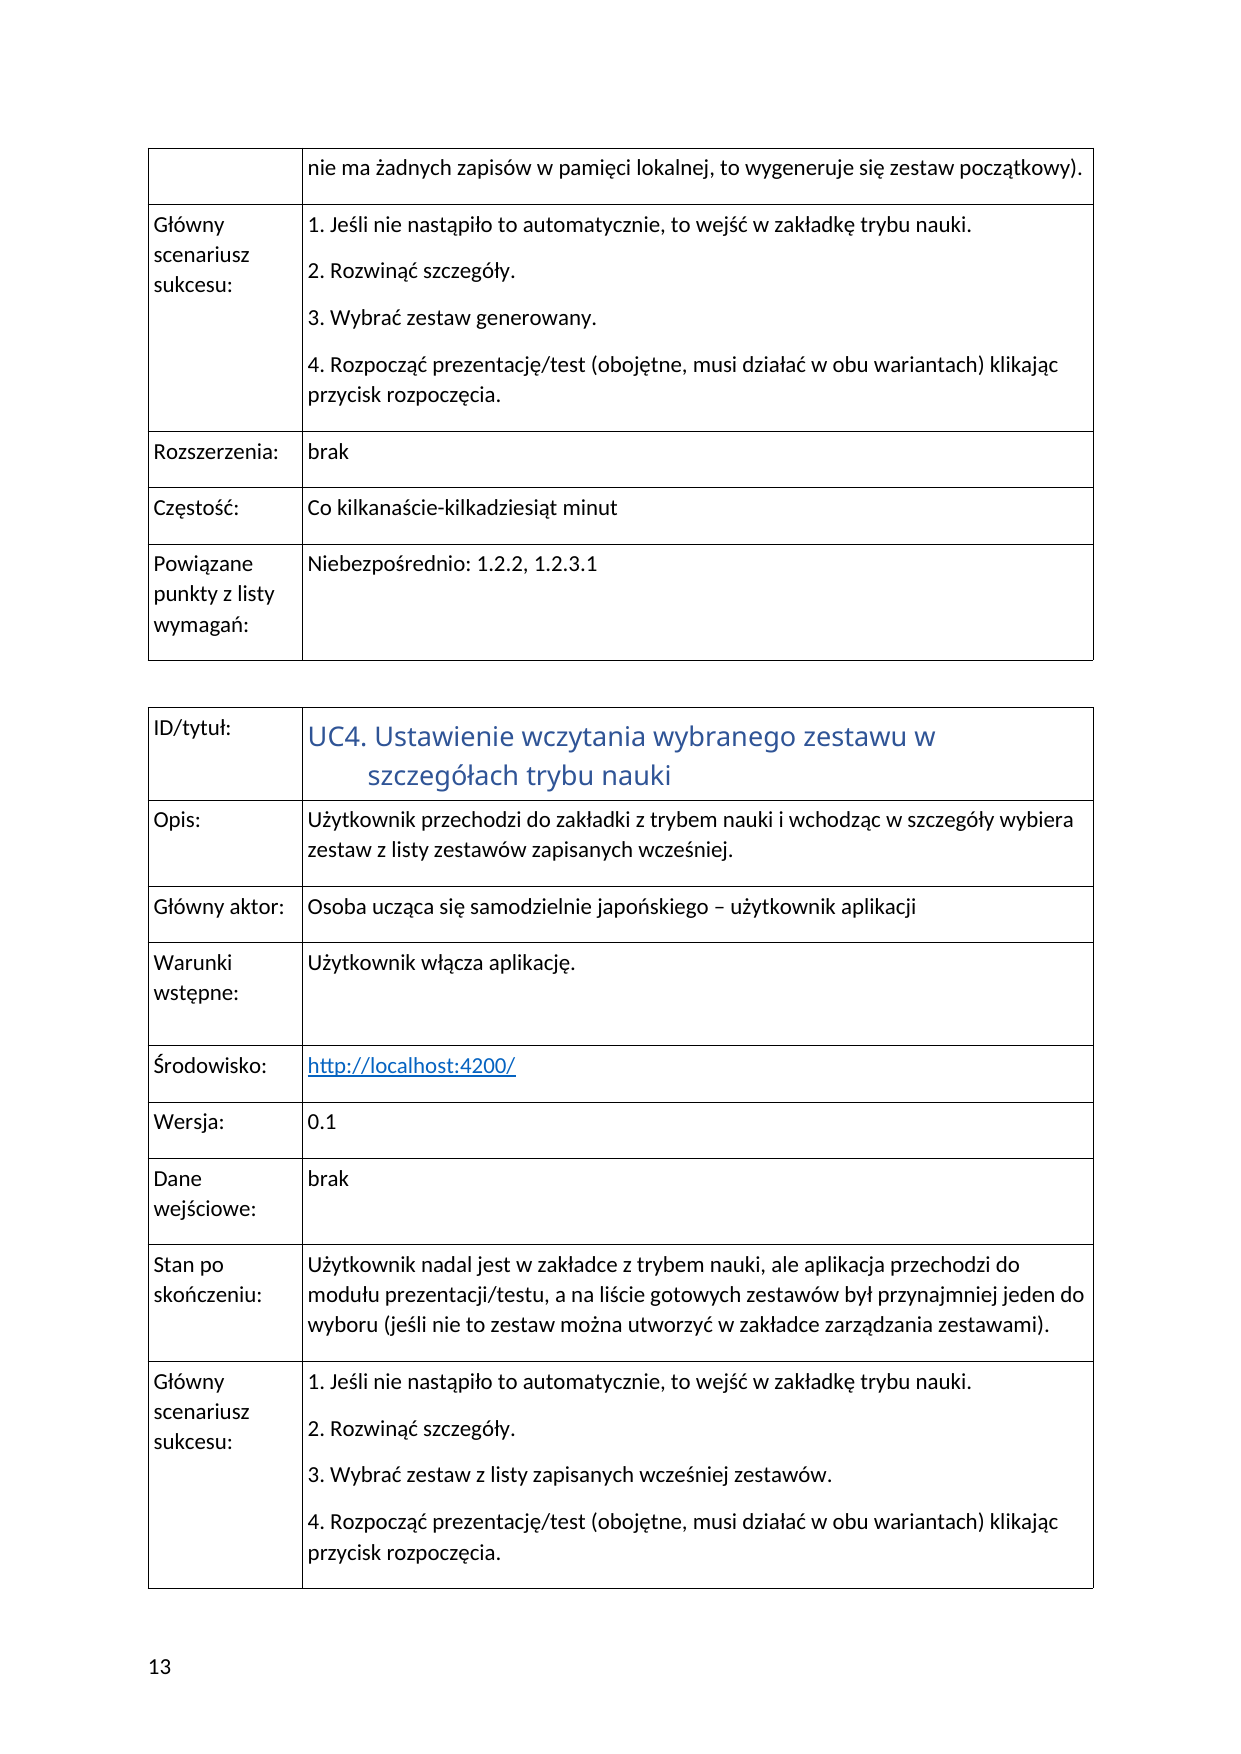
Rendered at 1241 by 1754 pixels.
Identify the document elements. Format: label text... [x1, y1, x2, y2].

table_cell Główny scenariusz sukcesu: [149, 205, 302, 431]
table_cell Użytkownik włącza aplikację. [303, 943, 1093, 1045]
table_cell Główny aktor: [149, 887, 302, 942]
table_cell Częstość: [149, 488, 302, 543]
table_cell brak [303, 1159, 1093, 1244]
table_cell Niebezpośrednio: 1.2.2, 1.2.3.1 [303, 545, 1093, 660]
table_cell Powiązane punkty z listy wymagań: [149, 545, 302, 660]
table_cell 1. Jeśli nie nastąpiło to automatycznie, to wejść w zakładkę trybu nauki. 2. Rozwinąć szczegóły. 3. Wybrać zestaw generowany. 4. Rozpocząć prezentację/test (obojętne, musi działać w obu wariantach) klikając przycisk rozpoczęcia. [303, 205, 1093, 431]
table_cell Użytkownik nadal jest w zakładce z trybem nauki, ale aplikacja przechodzi do modułu prezentacji/testu, a na liście gotowych zestawów był przynajmniej jeden do wyboru (jeśli nie to zestaw można utworzyć w zakładce zarządzania zestawami). [303, 1245, 1093, 1361]
table_cell Osoba ucząca się samodzielnie japońskiego – użytkownik aplikacji [303, 887, 1093, 942]
table_cell Środowisko: [149, 1046, 302, 1102]
table_cell Użytkownik przechodzi do zakładki z trybem nauki i wchodząc w szczegóły wybiera zestaw z listy zestawów zapisanych wcześniej. [303, 801, 1093, 886]
table_cell Warunki wstępne: [149, 943, 302, 1045]
table_cell [149, 149, 302, 204]
table_cell Co kilkanaście-kilkadziesiąt minut [303, 488, 1093, 543]
table_cell Główny scenariusz sukcesu: [149, 1362, 302, 1588]
table_cell http://localhost:4200/ [303, 1046, 1093, 1102]
table_cell Dane wejściowe: [149, 1159, 302, 1244]
table_cell Stan po skończeniu: [149, 1245, 302, 1361]
table_cell brak [303, 432, 1093, 487]
table_header UC4. Ustawienie wczytania wybranego zestawu w szczegółach trybu nauki [303, 708, 1093, 799]
table_cell 1. Jeśli nie nastąpiło to automatycznie, to wejść w zakładkę trybu nauki. 2. Rozwinąć szczegóły. 3. Wybrać zestaw z listy zapisanych wcześniej zestawów. 4. Rozpocząć prezentację/test (obojętne, musi działać w obu wariantach) klikając przycisk rozpoczęcia. [303, 1362, 1093, 1588]
table_cell 0.1 [303, 1103, 1093, 1158]
table_cell Opis: [149, 801, 302, 886]
table_cell Wersja: [149, 1103, 302, 1158]
table_cell nie ma żadnych zapisów w pamięci lokalnej, to wygeneruje się zestaw początkowy). [303, 149, 1093, 204]
table_cell Rozszerzenia: [149, 432, 302, 487]
table_header ID/tytuł: [149, 708, 302, 799]
